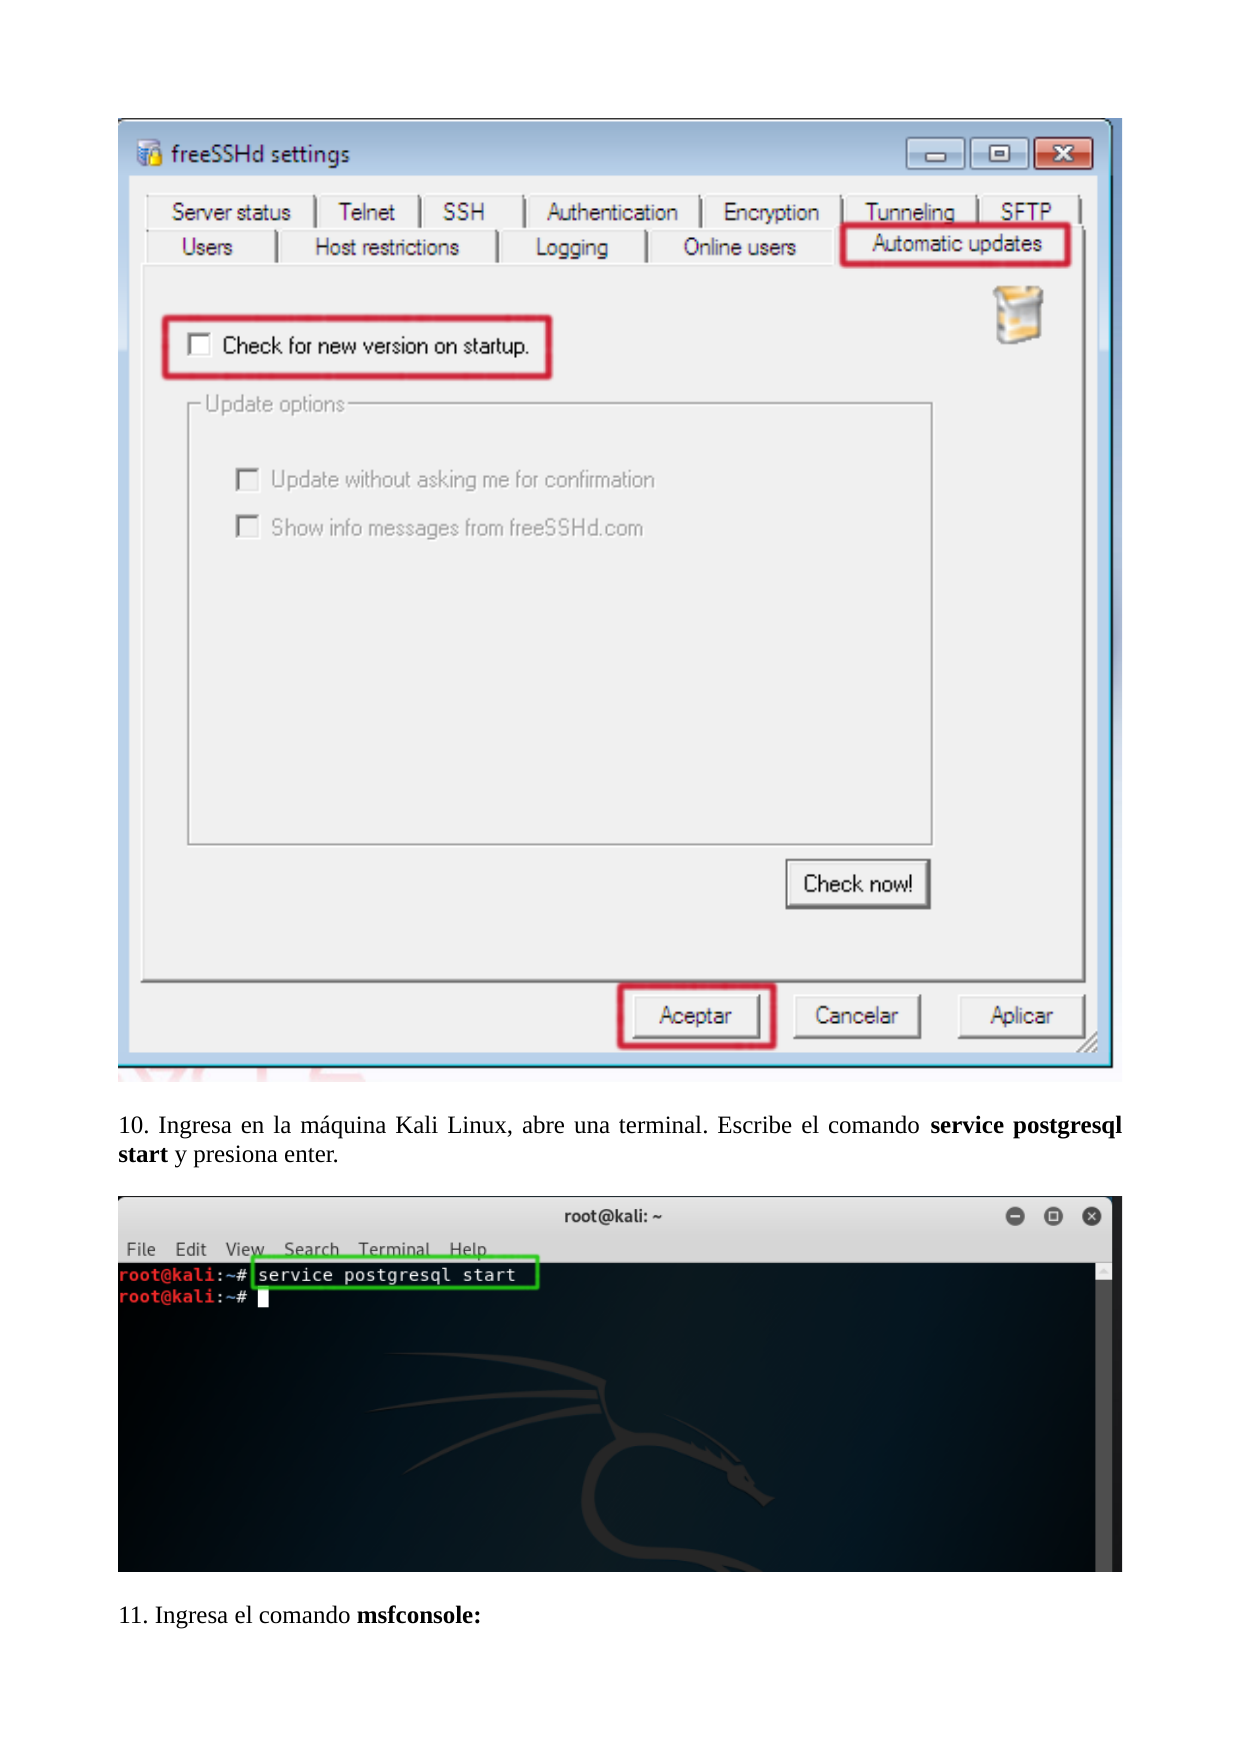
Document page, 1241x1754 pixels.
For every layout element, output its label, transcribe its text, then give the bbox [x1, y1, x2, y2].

text 11. Ingresa el comando msfconsole: [118, 1600, 1122, 1629]
text 10. Ingresa en la máquina Kali Linux, abre una terminal. Escribe el comando service postgresql start y presiona enter. [118, 1110, 1122, 1168]
picture [118, 1196, 1123, 1572]
picture [118, 118, 1123, 1082]
